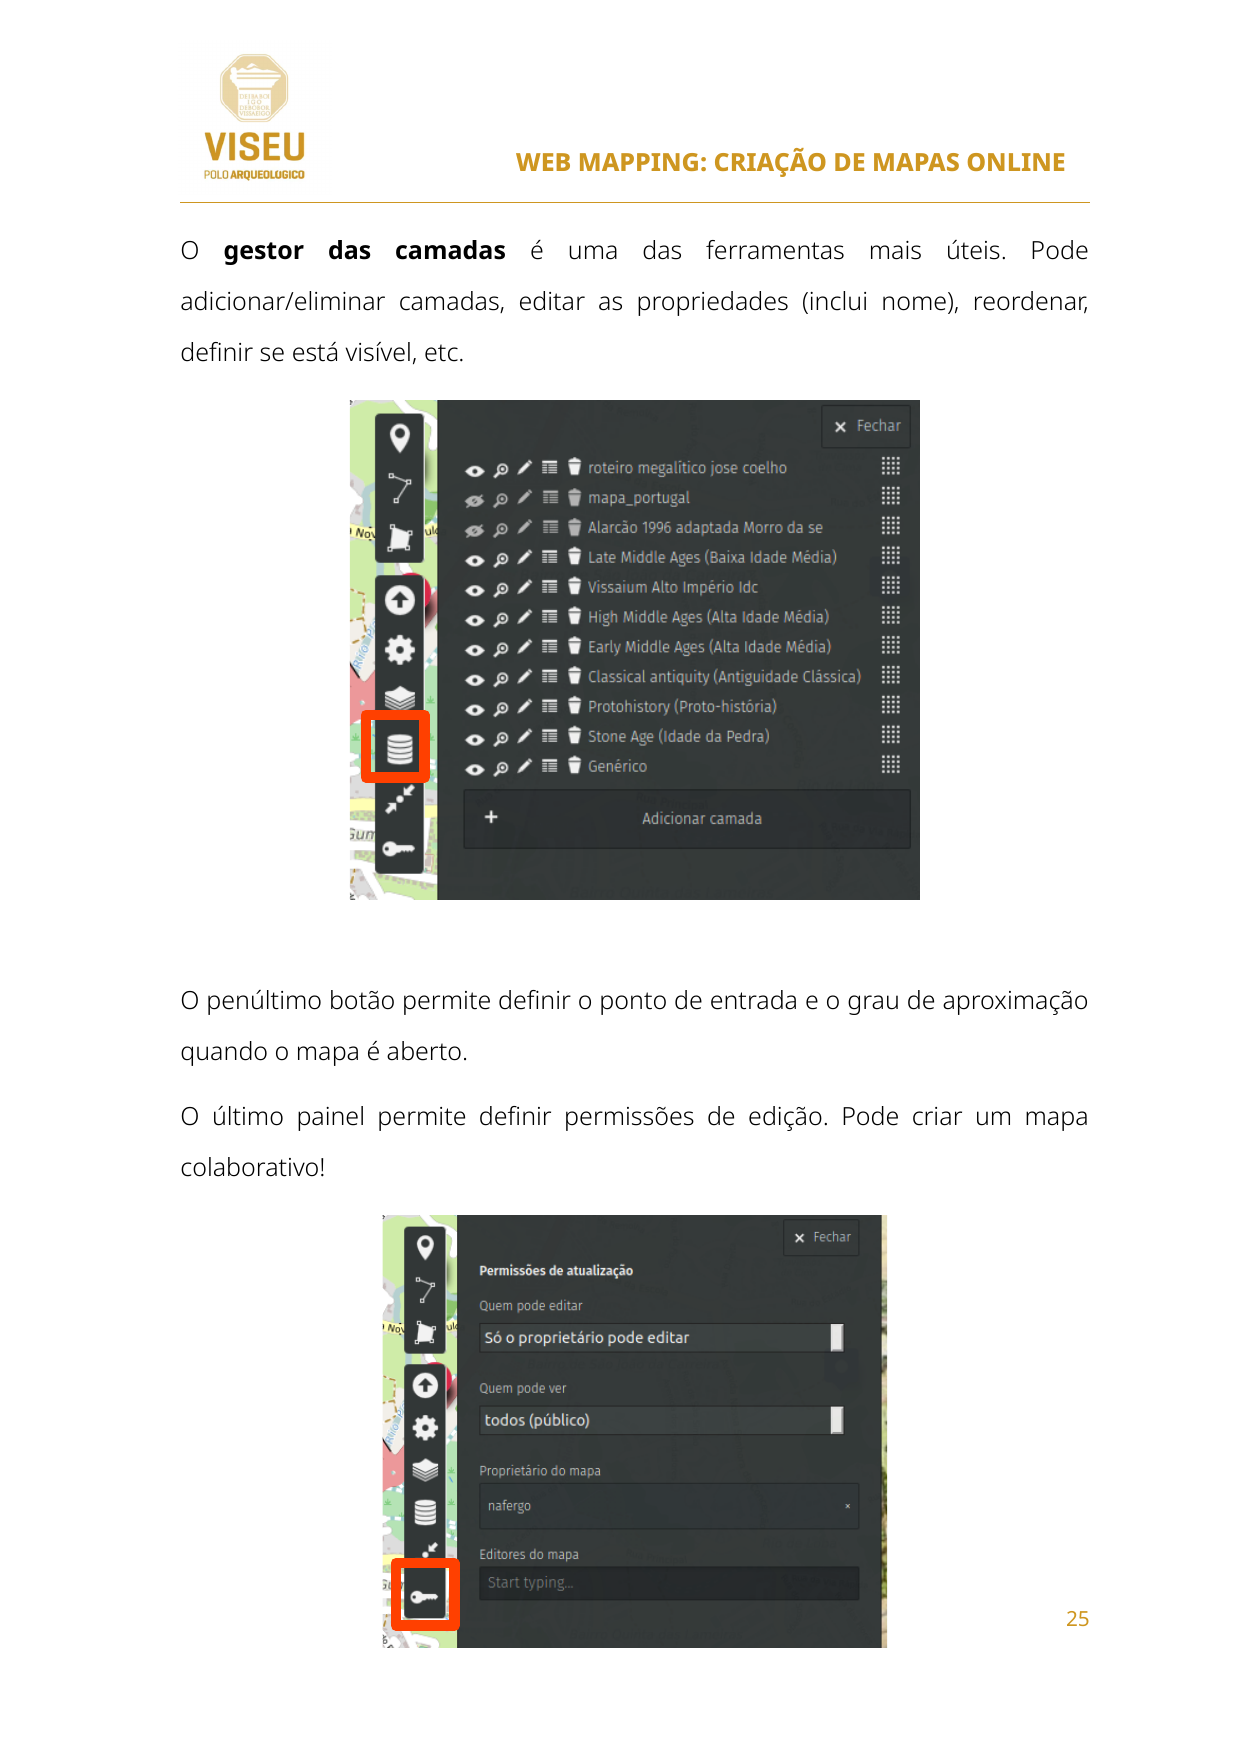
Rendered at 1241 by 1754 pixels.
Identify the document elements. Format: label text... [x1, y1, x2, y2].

picture [382, 1215, 888, 1648]
text O gestor das camadas é uma das ferramentas mais úteis. Pode adicionar/eliminar camadas, editar as propriedades (inclui nome), reordenar, definir se está visível, etc. [180, 232, 1090, 368]
text O penúltimo botão permite definir o ponto de entrada e o grau de aproximação quando o mapa é aberto. [180, 982, 1090, 1067]
picture [349, 400, 920, 900]
text O último painel permite definir permissões de edição. Pode criar um mapa colaborativo! [180, 1099, 1090, 1184]
